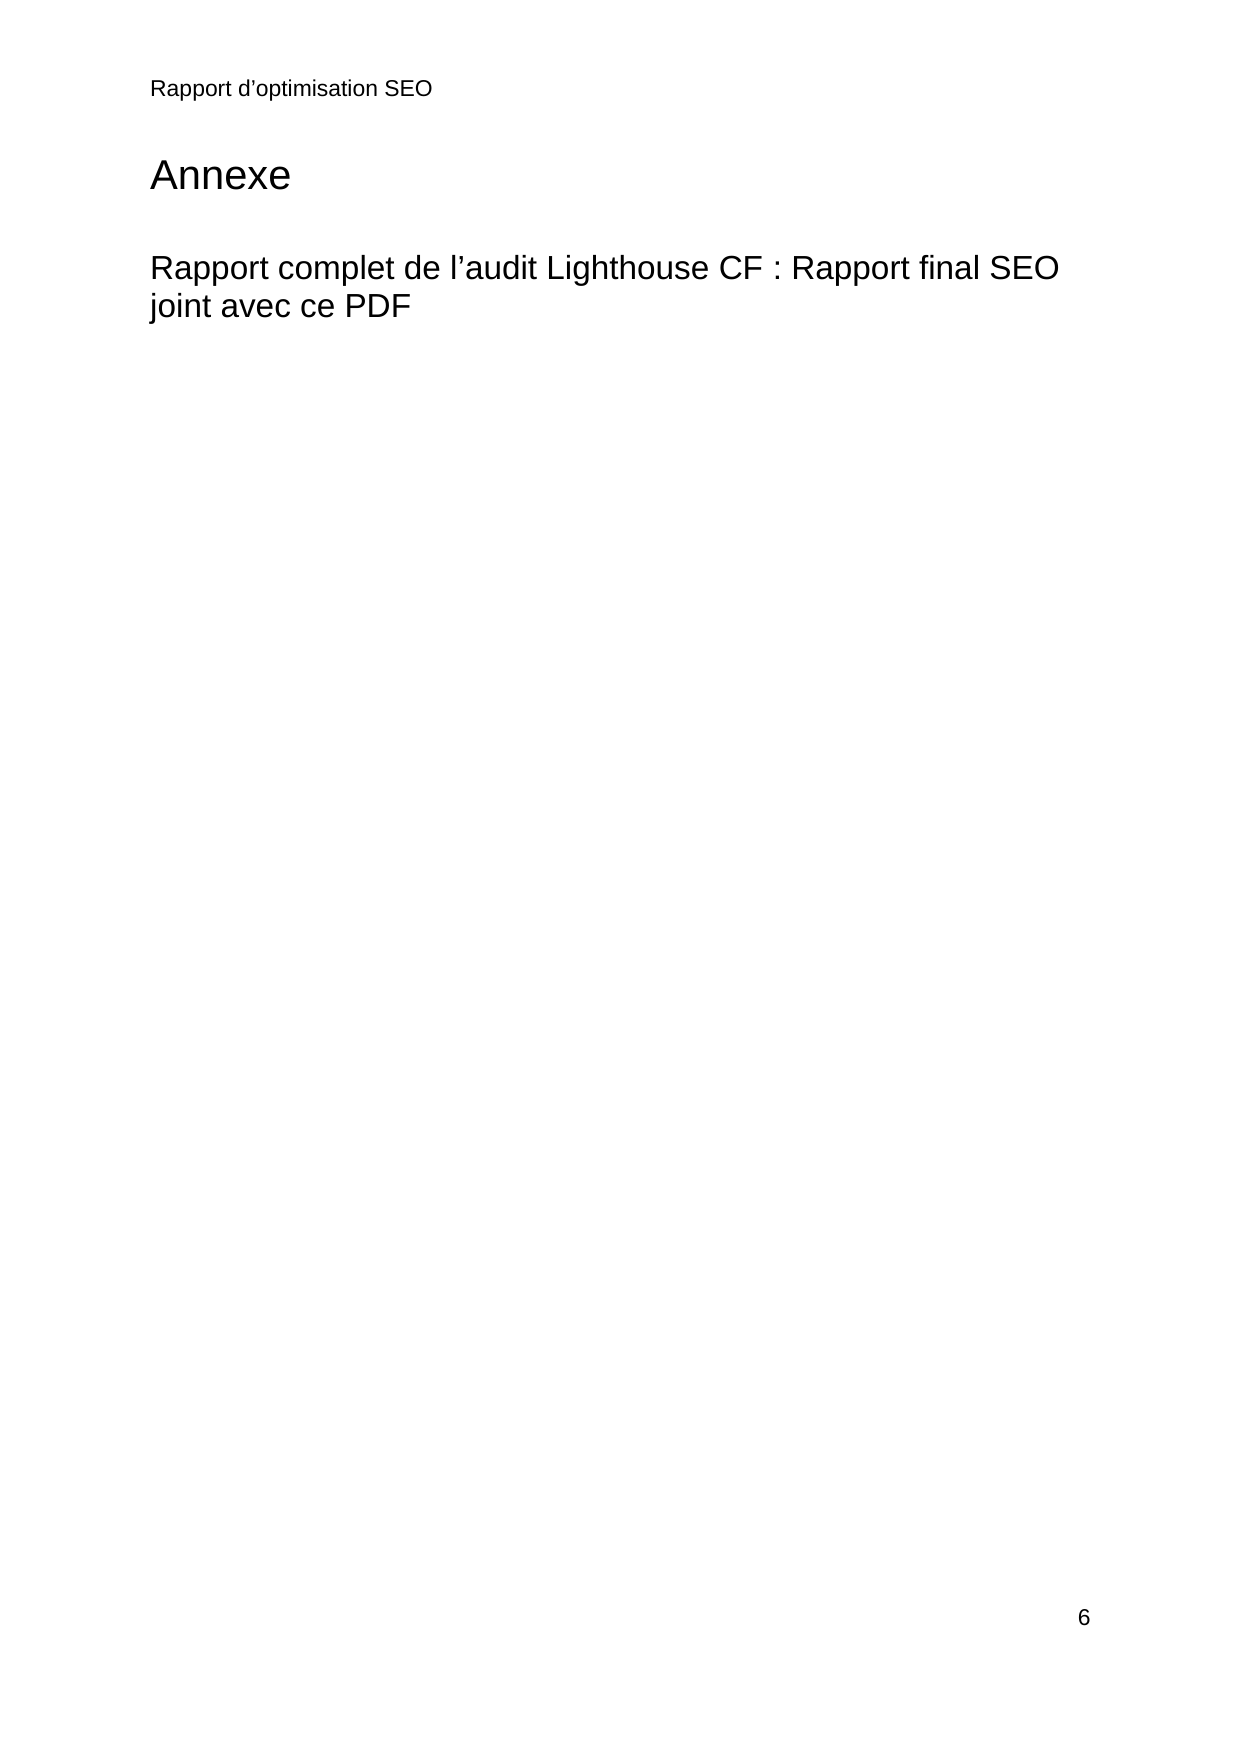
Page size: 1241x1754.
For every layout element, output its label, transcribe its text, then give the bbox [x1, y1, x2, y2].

subtitle Annexe [150, 150, 1090, 198]
subtitle Rapport complet de l’audit Lighthouse CF : Rapport final SEO joint avec ce PDF [150, 248, 1090, 325]
